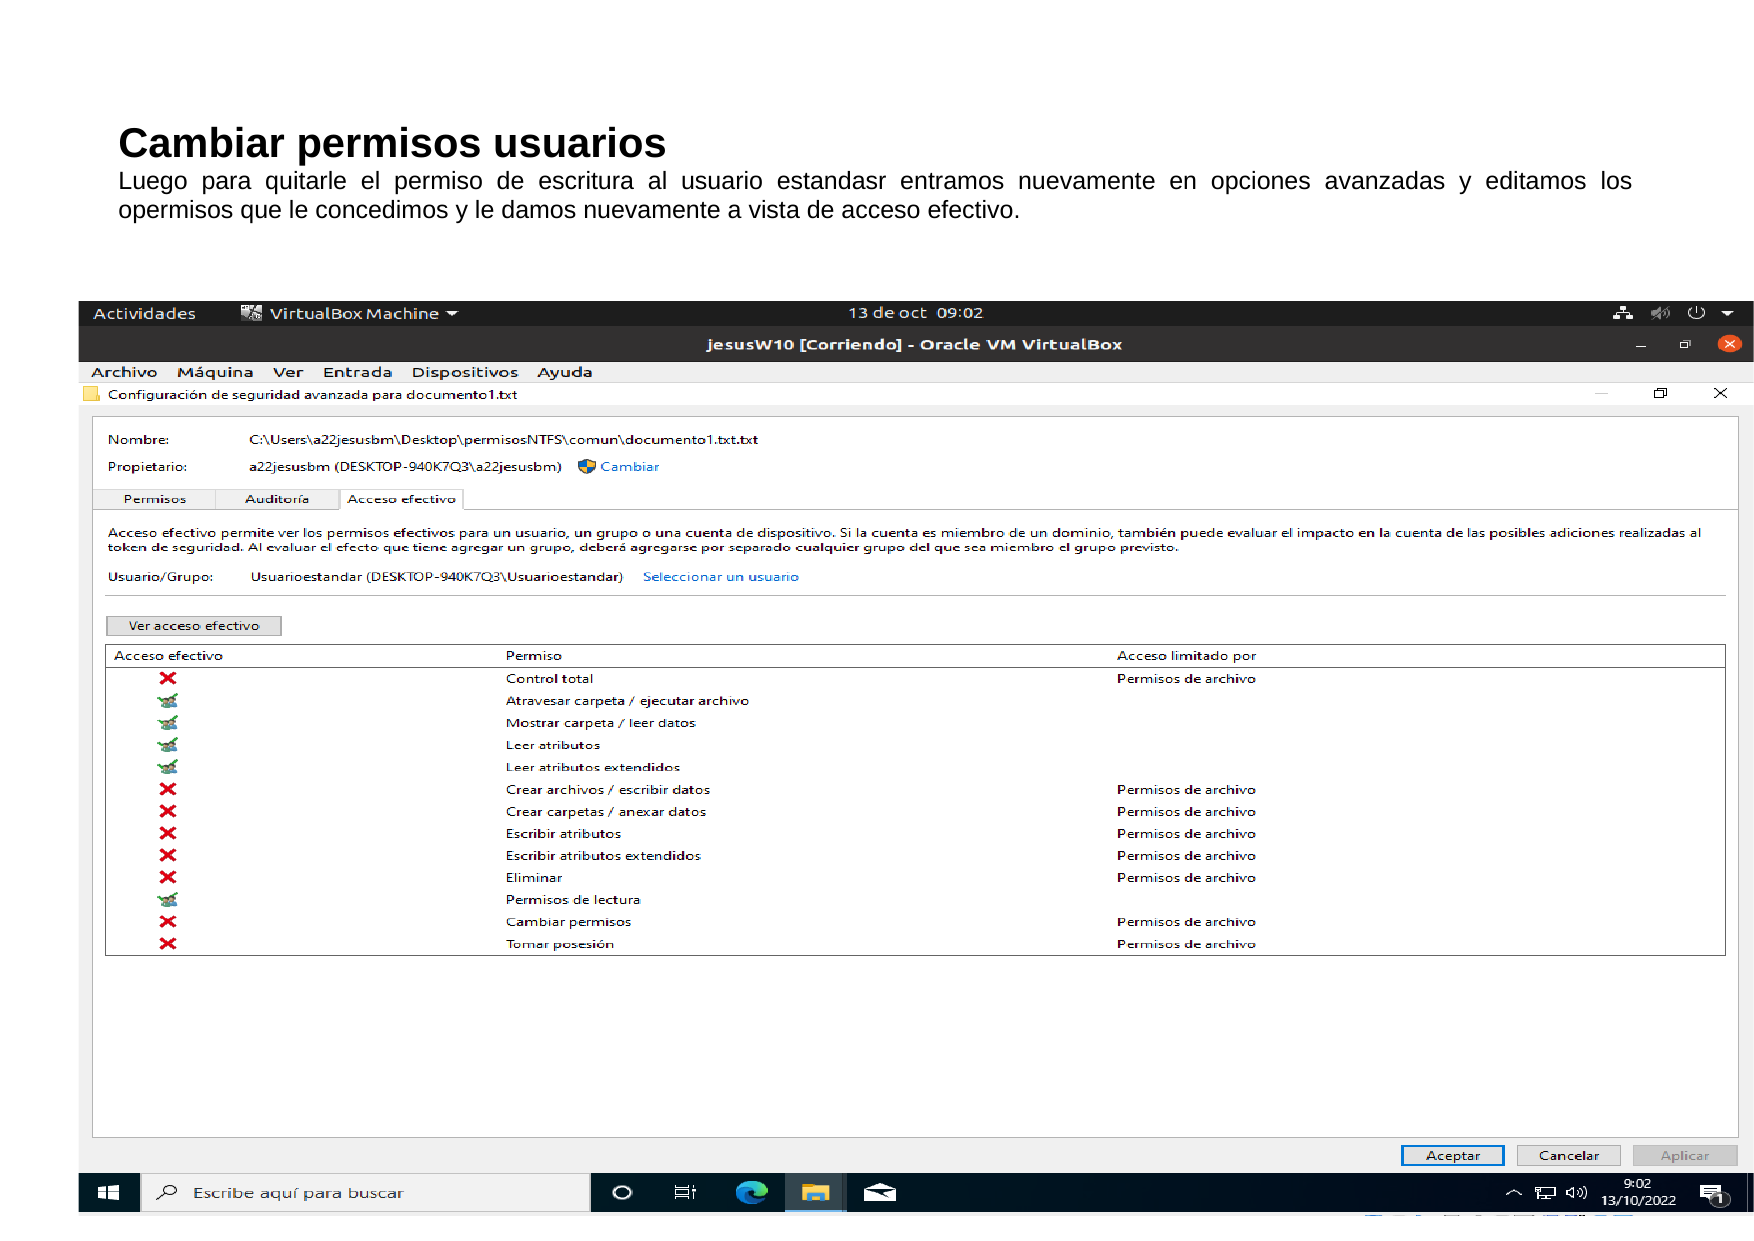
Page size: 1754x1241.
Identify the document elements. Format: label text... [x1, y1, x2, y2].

picture [78, 301, 1754, 1216]
text Luego para quitarle el permiso de escritura al usuario estandasr entramos nuevamente en opciones avanzadas y editamos los opermisos que le concedimos y le damos nuevamente a vista de acceso efectivo. [118, 166, 1636, 223]
text Cambiar permisos usuarios [118, 118, 1636, 166]
